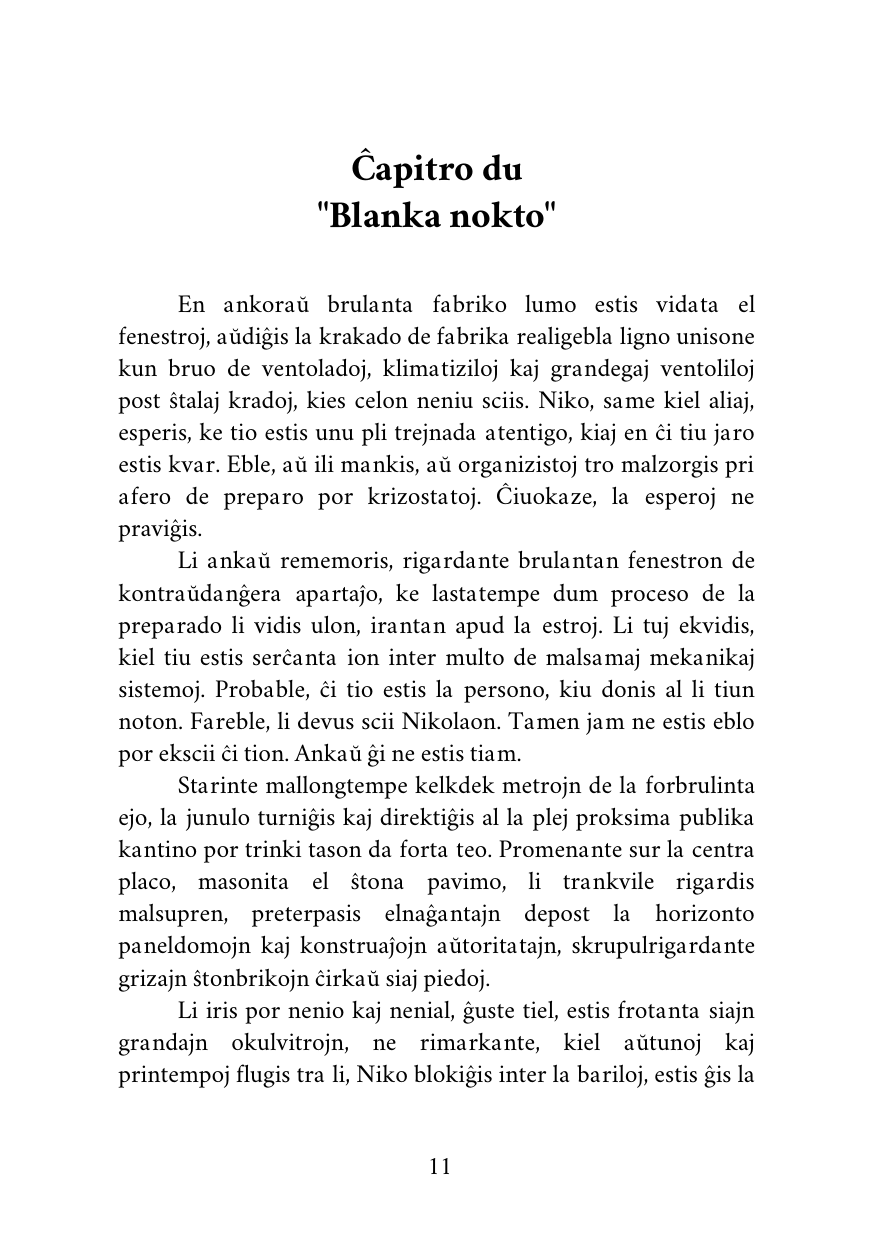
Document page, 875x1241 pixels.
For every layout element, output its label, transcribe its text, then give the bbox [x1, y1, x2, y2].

text Li ankaŭ rememoris, rigardante brulantan fenestron de kontraŭdanĝera apartaĵo, ke lastatempe dum proceso de la preparado li vidis ulon, irantan apud la estroj. Li tuj ekvidis, kiel tiu estis serĉanta ion inter multo de malsamaj mekanikaj sistemoj. Probable, ĉi tio estis la persono, kiu donis al li tiun noton. Fareble, li devus scii Nikolaon. Tamen jam ne estis eblo por ekscii ĉi tion. Ankaŭ ĝi ne estis tiam. [118, 544, 756, 768]
text Li iris por nenio kaj nenial, ĝuste tiel, estis frotanta siajn grandajn okulvitrojn, ne rimarkante, kiel aŭtunoj kaj printempoj flugis tra li, Niko blokiĝis inter la bariloj, estis ĝis la [118, 993, 756, 1089]
subtitle Ĉapitro du "Blanka nokto" [118, 143, 756, 238]
text Starinte mallongtempe kelkdek metrojn de la forbrulinta ejo, la junulo turniĝis kaj direktiĝis al la plej proksima publika kantino por trinki tason da forta teo. Promenante sur la centra placo, masonita el ŝtona pavimo, li trankvile rigardis malsupren, preterpasis elnaĝantajn depost la horizonto paneldomojn kaj konstruaĵojn aŭtoritatajn, skrupulrigardante grizajn ŝtonbrikojn ĉirkaŭ siaj piedoj. [118, 768, 756, 993]
text En ankoraŭ brulanta fabriko lumo estis vidata el fenestroj, aŭdiĝis la krakado de fabrika realigebla ligno unisone kun bruo de ventoladoj, klimatiziloj kaj grandegaj ventoliloj post ŝtalaj kradoj, kies celon neniu sciis. Niko, same kiel aliaj, esperis, ke tio estis unu pli trejnada atentigo, kiaj en ĉi tiu jaro estis kvar. Eble, aŭ ili mankis, aŭ organizistoj tro malzorgis pri afero de preparo por krizostatoj. Ĉiuokaze, la esperoj ne praviĝis. [118, 287, 756, 544]
